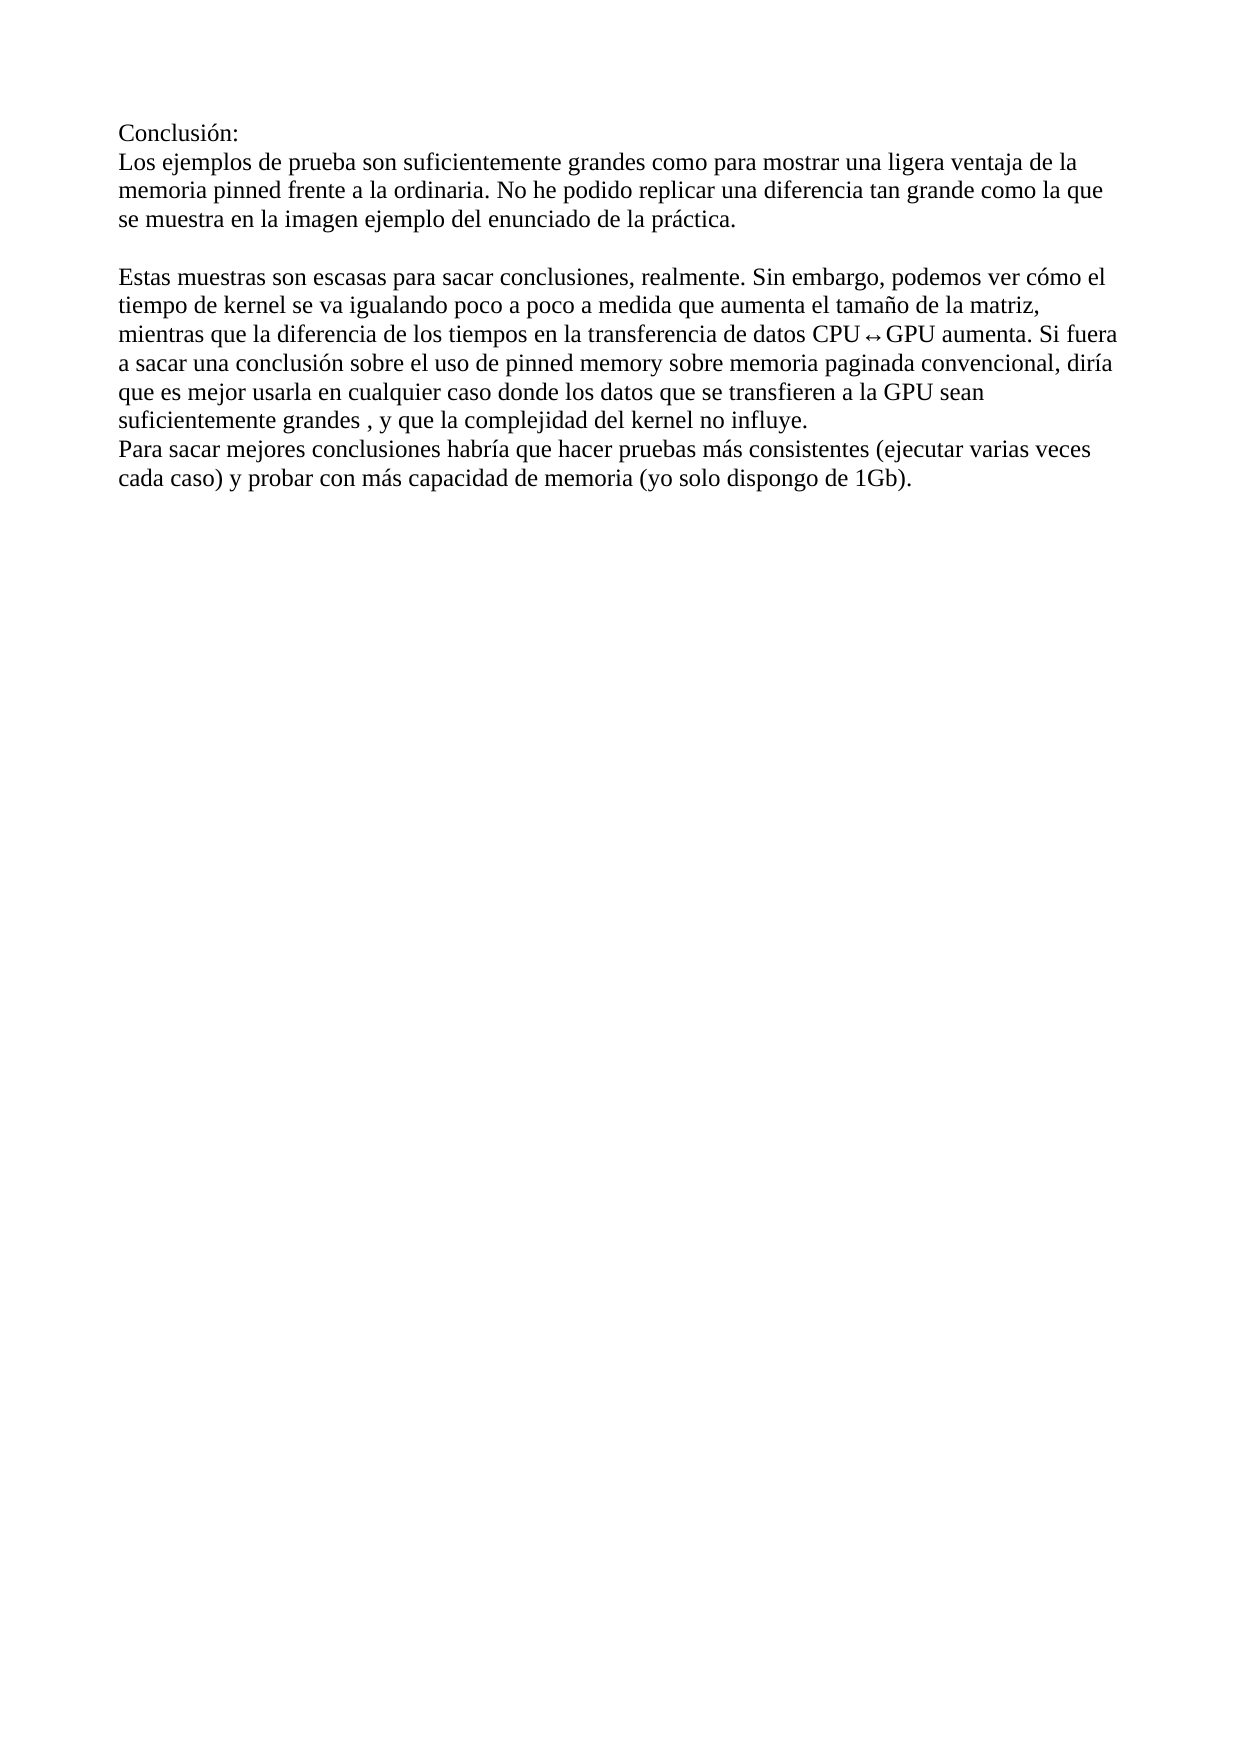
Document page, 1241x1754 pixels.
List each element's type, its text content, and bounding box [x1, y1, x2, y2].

text Conclusión: [118, 118, 1122, 147]
text Estas muestras son escasas para sacar conclusiones, realmente. Sin embargo, podemos ver cómo el tiempo de kernel se va igualando poco a poco a medida que aumenta el tamaño de la matriz, mientras que la diferencia de los tiempos en la transferencia de datos CPU↔GPU aumenta. Si fuera a sacar una conclusión sobre el uso de pinned memory sobre memoria paginada convencional, diría que es mejor usarla en cualquier caso donde los datos que se transfieren a la GPU sean suficientemente grandes , y que la complejidad del kernel no influye. [118, 262, 1122, 434]
text Los ejemplos de prueba son suficientemente grandes como para mostrar una ligera ventaja de la memoria pinned frente a la ordinaria. No he podido replicar una diferencia tan grande como la que se muestra en la imagen ejemplo del enunciado de la práctica. [118, 147, 1122, 233]
text Para sacar mejores conclusiones habría que hacer pruebas más consistentes (ejecutar varias veces cada caso) y probar con más capacidad de memoria (yo solo dispongo de 1Gb). [118, 434, 1122, 492]
